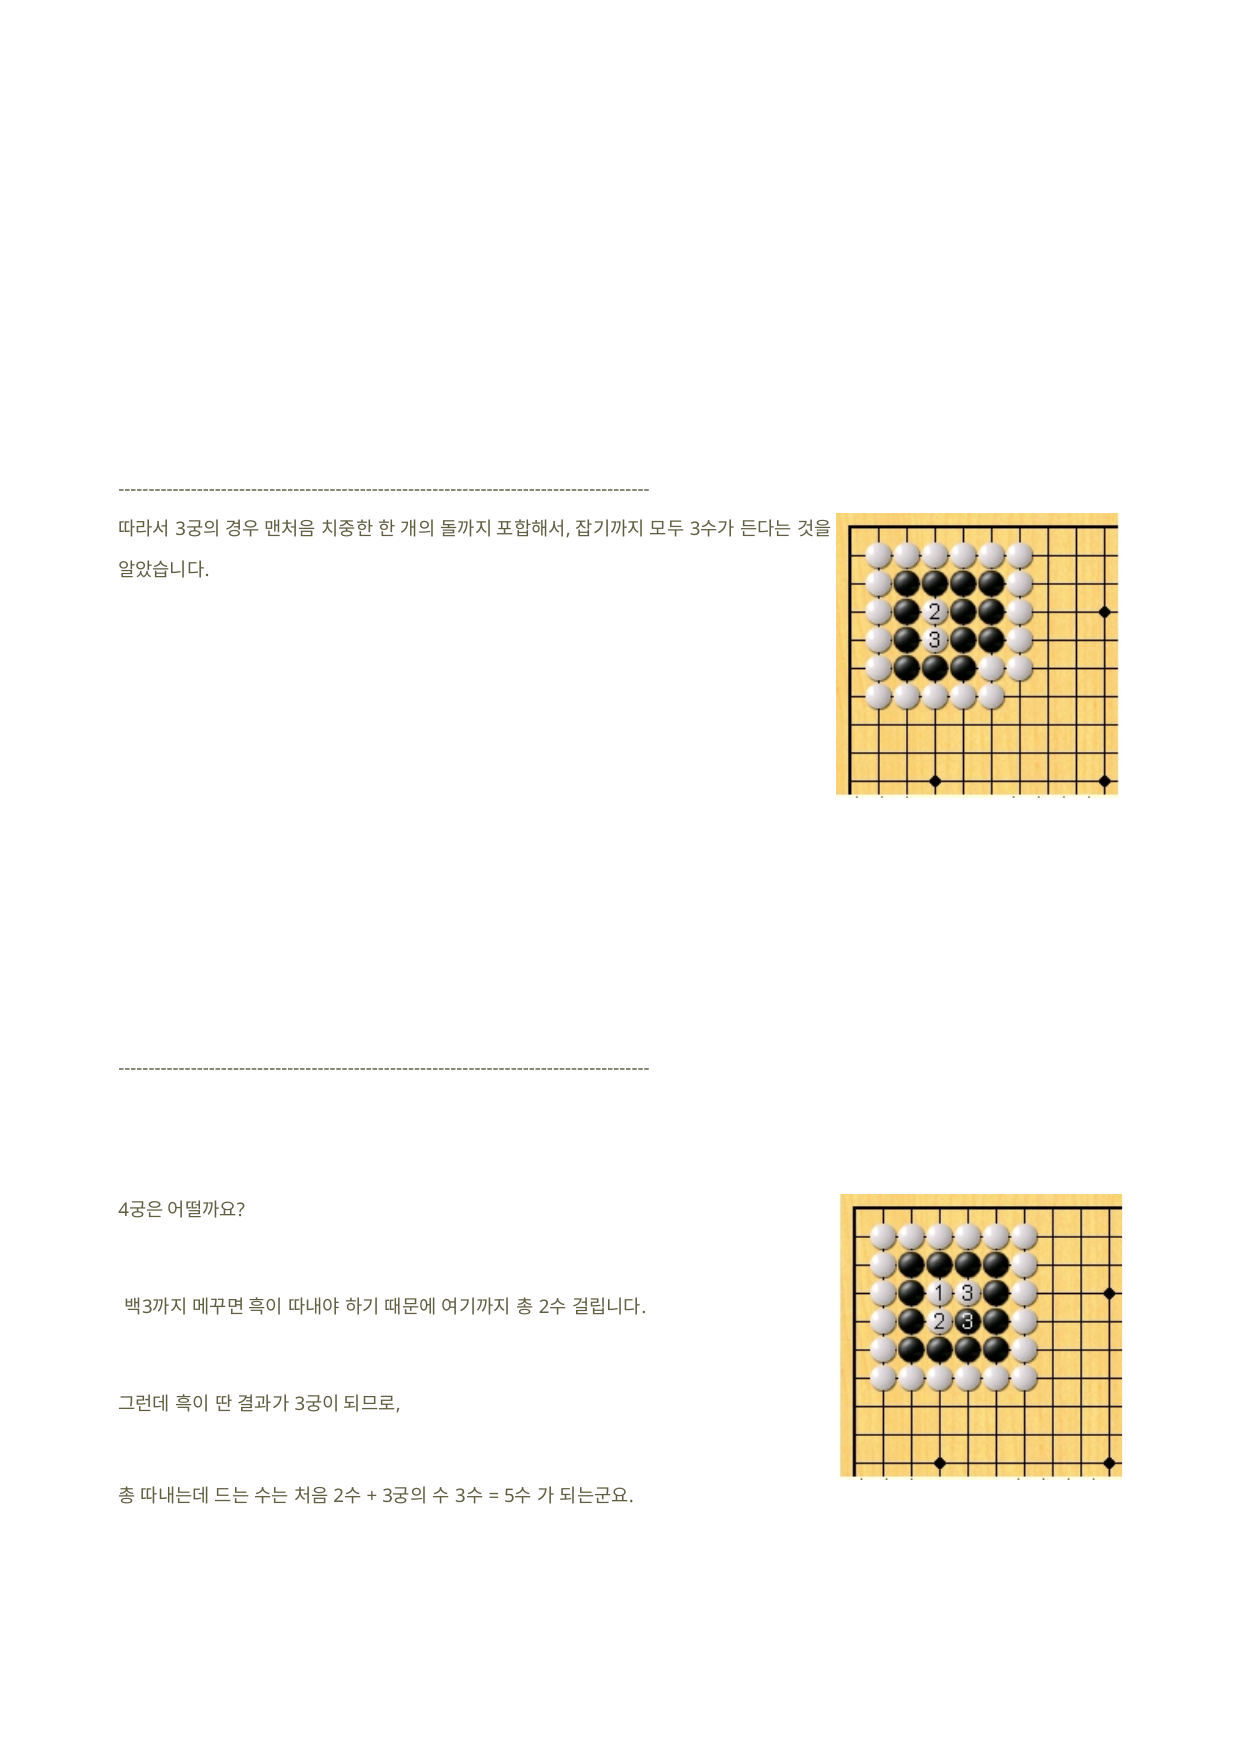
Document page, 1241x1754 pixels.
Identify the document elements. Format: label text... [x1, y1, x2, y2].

text 4궁은 어떨까요? [118, 1195, 839, 1222]
text 그런데 흑이 딴 결과가 3궁이 되므로, [118, 1389, 839, 1416]
picture [839, 1194, 1123, 1480]
text 총 따내는데 드는 수는 처음 2수 + 3궁의 수 3수 = 5수 가 되는군요. [118, 1480, 1122, 1508]
text 백3까지 메꾸면 흑이 따내야 하기 때문에 여기까지 총 2수 걸립니다. [118, 1287, 839, 1321]
picture [836, 513, 1123, 798]
text ---------------------------------------------------------------------------------------- [118, 1054, 1122, 1080]
text 따라서 3궁의 경우 맨처음 치중한 한 개의 돌까지 포합해서, 잡기까지 모두 3수가 든다는 것을 알았습니다. [118, 514, 836, 582]
text ---------------------------------------------------------------------------------------- [118, 475, 1122, 501]
